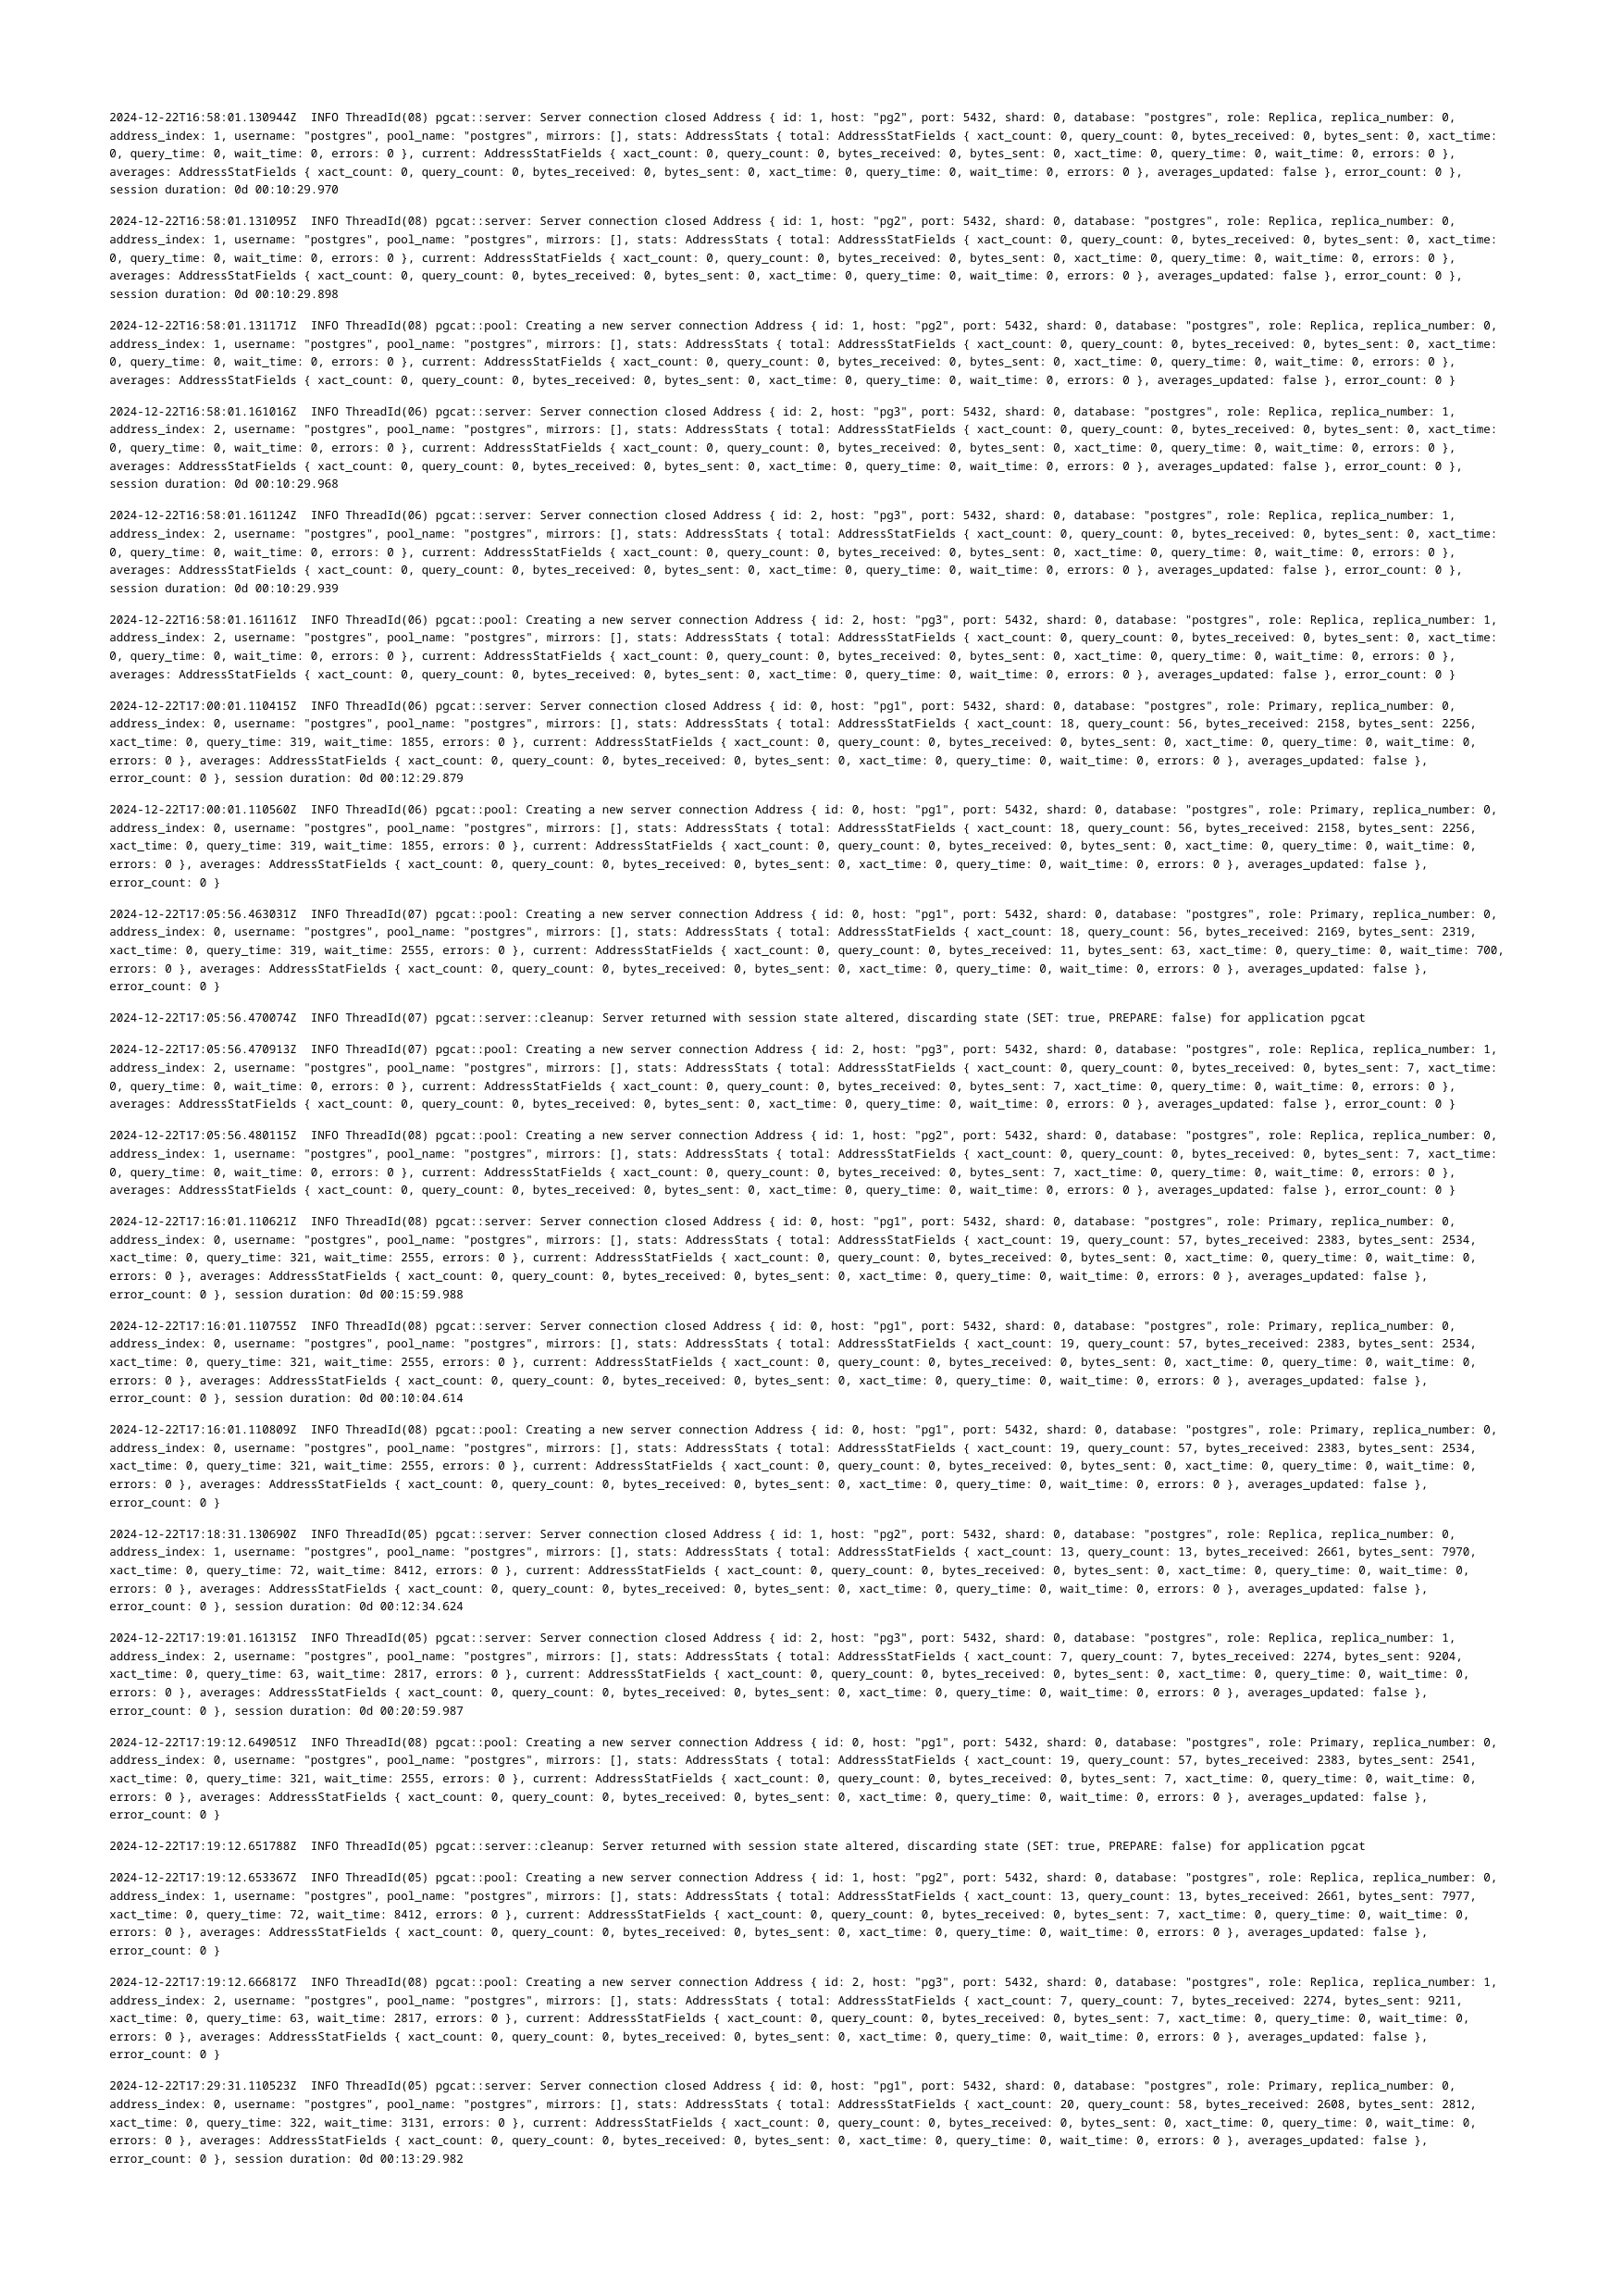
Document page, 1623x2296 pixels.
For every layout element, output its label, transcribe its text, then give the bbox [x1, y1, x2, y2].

text 2024-12-22T17:05:56.480115Z INFO ThreadId(08) pgcat::pool: Creating a new server connection Address { id: 1, host: "pg2", port: 5432, shard: 0, database: "postgres", role: Replica, replica_number: 0, address_index: 1, username: "postgres", pool_name: "postgres", mirrors: [], stats: AddressStats { total: AddressStatFields { xact_count: 0, query_count: 0, bytes_received: 0, bytes_sent: 7, xact_time: 0, query_time: 0, wait_time: 0, errors: 0 }, current: AddressStatFields { xact_count: 0, query_count: 0, bytes_received: 0, bytes_sent: 7, xact_time: 0, query_time: 0, wait_time: 0, errors: 0 }, averages: AddressStatFields { xact_count: 0, query_count: 0, bytes_received: 0, bytes_sent: 0, xact_time: 0, query_time: 0, wait_time: 0, errors: 0 }, averages_updated: false }, error_count: 0 } [109, 1127, 1514, 1198]
text 2024-12-22T17:00:01.110560Z INFO ThreadId(06) pgcat::pool: Creating a new server connection Address { id: 0, host: "pg1", port: 5432, shard: 0, database: "postgres", role: Primary, replica_number: 0, address_index: 0, username: "postgres", pool_name: "postgres", mirrors: [], stats: AddressStats { total: AddressStatFields { xact_count: 18, query_count: 56, bytes_received: 2158, bytes_sent: 2256, xact_time: 0, query_time: 319, wait_time: 1855, errors: 0 }, current: AddressStatFields { xact_count: 0, query_count: 0, bytes_received: 0, bytes_sent: 0, xact_time: 0, query_time: 0, wait_time: 0, errors: 0 }, averages: AddressStatFields { xact_count: 0, query_count: 0, bytes_received: 0, bytes_sent: 0, xact_time: 0, query_time: 0, wait_time: 0, errors: 0 }, averages_updated: false }, error_count: 0 } [109, 801, 1514, 890]
text 2024-12-22T17:19:12.651788Z INFO ThreadId(05) pgcat::server::cleanup: Server returned with session state altered, discarding state (SET: true, PREPARE: false) for application pgcat [109, 1838, 1514, 1854]
text 2024-12-22T17:19:12.666817Z INFO ThreadId(08) pgcat::pool: Creating a new server connection Address { id: 2, host: "pg3", port: 5432, shard: 0, database: "postgres", role: Replica, replica_number: 1, address_index: 2, username: "postgres", pool_name: "postgres", mirrors: [], stats: AddressStats { total: AddressStatFields { xact_count: 7, query_count: 7, bytes_received: 2274, bytes_sent: 9211, xact_time: 0, query_time: 63, wait_time: 2817, errors: 0 }, current: AddressStatFields { xact_count: 0, query_count: 0, bytes_received: 0, bytes_sent: 7, xact_time: 0, query_time: 0, wait_time: 0, errors: 0 }, averages: AddressStatFields { xact_count: 0, query_count: 0, bytes_received: 0, bytes_sent: 0, xact_time: 0, query_time: 0, wait_time: 0, errors: 0 }, averages_updated: false }, error_count: 0 } [109, 1974, 1514, 2062]
text 2024-12-22T16:58:01.161161Z INFO ThreadId(06) pgcat::pool: Creating a new server connection Address { id: 2, host: "pg3", port: 5432, shard: 0, database: "postgres", role: Replica, replica_number: 1, address_index: 2, username: "postgres", pool_name: "postgres", mirrors: [], stats: AddressStats { total: AddressStatFields { xact_count: 0, query_count: 0, bytes_received: 0, bytes_sent: 0, xact_time: 0, query_time: 0, wait_time: 0, errors: 0 }, current: AddressStatFields { xact_count: 0, query_count: 0, bytes_received: 0, bytes_sent: 0, xact_time: 0, query_time: 0, wait_time: 0, errors: 0 }, averages: AddressStatFields { xact_count: 0, query_count: 0, bytes_received: 0, bytes_sent: 0, xact_time: 0, query_time: 0, wait_time: 0, errors: 0 }, averages_updated: false }, error_count: 0 } [109, 612, 1514, 682]
text 2024-12-22T17:29:31.110523Z INFO ThreadId(05) pgcat::server: Server connection closed Address { id: 0, host: "pg1", port: 5432, shard: 0, database: "postgres", role: Primary, replica_number: 0, address_index: 0, username: "postgres", pool_name: "postgres", mirrors: [], stats: AddressStats { total: AddressStatFields { xact_count: 20, query_count: 58, bytes_received: 2608, bytes_sent: 2812, xact_time: 0, query_time: 322, wait_time: 3131, errors: 0 }, current: AddressStatFields { xact_count: 0, query_count: 0, bytes_received: 0, bytes_sent: 0, xact_time: 0, query_time: 0, wait_time: 0, errors: 0 }, averages: AddressStatFields { xact_count: 0, query_count: 0, bytes_received: 0, bytes_sent: 0, xact_time: 0, query_time: 0, wait_time: 0, errors: 0 }, averages_updated: false }, error_count: 0 }, session duration: 0d 00:13:29.982 [109, 2079, 1514, 2166]
text 2024-12-22T16:58:01.131095Z INFO ThreadId(08) pgcat::server: Server connection closed Address { id: 1, host: "pg2", port: 5432, shard: 0, database: "postgres", role: Replica, replica_number: 0, address_index: 1, username: "postgres", pool_name: "postgres", mirrors: [], stats: AddressStats { total: AddressStatFields { xact_count: 0, query_count: 0, bytes_received: 0, bytes_sent: 0, xact_time: 0, query_time: 0, wait_time: 0, errors: 0 }, current: AddressStatFields { xact_count: 0, query_count: 0, bytes_received: 0, bytes_sent: 0, xact_time: 0, query_time: 0, wait_time: 0, errors: 0 }, averages: AddressStatFields { xact_count: 0, query_count: 0, bytes_received: 0, bytes_sent: 0, xact_time: 0, query_time: 0, wait_time: 0, errors: 0 }, averages_updated: false }, error_count: 0 }, session duration: 0d 00:10:29.898 [109, 214, 1514, 302]
text 2024-12-22T16:58:01.161016Z INFO ThreadId(06) pgcat::server: Server connection closed Address { id: 2, host: "pg3", port: 5432, shard: 0, database: "postgres", role: Replica, replica_number: 1, address_index: 2, username: "postgres", pool_name: "postgres", mirrors: [], stats: AddressStats { total: AddressStatFields { xact_count: 0, query_count: 0, bytes_received: 0, bytes_sent: 0, xact_time: 0, query_time: 0, wait_time: 0, errors: 0 }, current: AddressStatFields { xact_count: 0, query_count: 0, bytes_received: 0, bytes_sent: 0, xact_time: 0, query_time: 0, wait_time: 0, errors: 0 }, averages: AddressStatFields { xact_count: 0, query_count: 0, bytes_received: 0, bytes_sent: 0, xact_time: 0, query_time: 0, wait_time: 0, errors: 0 }, averages_updated: false }, error_count: 0 }, session duration: 0d 00:10:29.968 [109, 403, 1514, 491]
text 2024-12-22T17:00:01.110415Z INFO ThreadId(06) pgcat::server: Server connection closed Address { id: 0, host: "pg1", port: 5432, shard: 0, database: "postgres", role: Primary, replica_number: 0, address_index: 0, username: "postgres", pool_name: "postgres", mirrors: [], stats: AddressStats { total: AddressStatFields { xact_count: 18, query_count: 56, bytes_received: 2158, bytes_sent: 2256, xact_time: 0, query_time: 319, wait_time: 1855, errors: 0 }, current: AddressStatFields { xact_count: 0, query_count: 0, bytes_received: 0, bytes_sent: 0, xact_time: 0, query_time: 0, wait_time: 0, errors: 0 }, averages: AddressStatFields { xact_count: 0, query_count: 0, bytes_received: 0, bytes_sent: 0, xact_time: 0, query_time: 0, wait_time: 0, errors: 0 }, averages_updated: false }, error_count: 0 }, session duration: 0d 00:12:29.879 [109, 698, 1514, 786]
text 2024-12-22T17:19:12.649051Z INFO ThreadId(08) pgcat::pool: Creating a new server connection Address { id: 0, host: "pg1", port: 5432, shard: 0, database: "postgres", role: Primary, replica_number: 0, address_index: 0, username: "postgres", pool_name: "postgres", mirrors: [], stats: AddressStats { total: AddressStatFields { xact_count: 19, query_count: 57, bytes_received: 2383, bytes_sent: 2541, xact_time: 0, query_time: 321, wait_time: 2555, errors: 0 }, current: AddressStatFields { xact_count: 0, query_count: 0, bytes_received: 0, bytes_sent: 7, xact_time: 0, query_time: 0, wait_time: 0, errors: 0 }, averages: AddressStatFields { xact_count: 0, query_count: 0, bytes_received: 0, bytes_sent: 0, xact_time: 0, query_time: 0, wait_time: 0, errors: 0 }, averages_updated: false }, error_count: 0 } [109, 1734, 1514, 1822]
text 2024-12-22T16:58:01.131171Z INFO ThreadId(08) pgcat::pool: Creating a new server connection Address { id: 1, host: "pg2", port: 5432, shard: 0, database: "postgres", role: Replica, replica_number: 0, address_index: 1, username: "postgres", pool_name: "postgres", mirrors: [], stats: AddressStats { total: AddressStatFields { xact_count: 0, query_count: 0, bytes_received: 0, bytes_sent: 0, xact_time: 0, query_time: 0, wait_time: 0, errors: 0 }, current: AddressStatFields { xact_count: 0, query_count: 0, bytes_received: 0, bytes_sent: 0, xact_time: 0, query_time: 0, wait_time: 0, errors: 0 }, averages: AddressStatFields { xact_count: 0, query_count: 0, bytes_received: 0, bytes_sent: 0, xact_time: 0, query_time: 0, wait_time: 0, errors: 0 }, averages_updated: false }, error_count: 0 } [109, 317, 1514, 388]
text 2024-12-22T17:19:01.161315Z INFO ThreadId(05) pgcat::server: Server connection closed Address { id: 2, host: "pg3", port: 5432, shard: 0, database: "postgres", role: Replica, replica_number: 1, address_index: 2, username: "postgres", pool_name: "postgres", mirrors: [], stats: AddressStats { total: AddressStatFields { xact_count: 7, query_count: 7, bytes_received: 2274, bytes_sent: 9204, xact_time: 0, query_time: 63, wait_time: 2817, errors: 0 }, current: AddressStatFields { xact_count: 0, query_count: 0, bytes_received: 0, bytes_sent: 0, xact_time: 0, query_time: 0, wait_time: 0, errors: 0 }, averages: AddressStatFields { xact_count: 0, query_count: 0, bytes_received: 0, bytes_sent: 0, xact_time: 0, query_time: 0, wait_time: 0, errors: 0 }, averages_updated: false }, error_count: 0 }, session duration: 0d 00:20:59.987 [109, 1630, 1514, 1719]
text 2024-12-22T17:16:01.110809Z INFO ThreadId(08) pgcat::pool: Creating a new server connection Address { id: 0, host: "pg1", port: 5432, shard: 0, database: "postgres", role: Primary, replica_number: 0, address_index: 0, username: "postgres", pool_name: "postgres", mirrors: [], stats: AddressStats { total: AddressStatFields { xact_count: 19, query_count: 57, bytes_received: 2383, bytes_sent: 2534, xact_time: 0, query_time: 321, wait_time: 2555, errors: 0 }, current: AddressStatFields { xact_count: 0, query_count: 0, bytes_received: 0, bytes_sent: 0, xact_time: 0, query_time: 0, wait_time: 0, errors: 0 }, averages: AddressStatFields { xact_count: 0, query_count: 0, bytes_received: 0, bytes_sent: 0, xact_time: 0, query_time: 0, wait_time: 0, errors: 0 }, averages_updated: false }, error_count: 0 } [109, 1421, 1514, 1510]
text 2024-12-22T17:05:56.470913Z INFO ThreadId(07) pgcat::pool: Creating a new server connection Address { id: 2, host: "pg3", port: 5432, shard: 0, database: "postgres", role: Replica, replica_number: 1, address_index: 2, username: "postgres", pool_name: "postgres", mirrors: [], stats: AddressStats { total: AddressStatFields { xact_count: 0, query_count: 0, bytes_received: 0, bytes_sent: 7, xact_time: 0, query_time: 0, wait_time: 0, errors: 0 }, current: AddressStatFields { xact_count: 0, query_count: 0, bytes_received: 0, bytes_sent: 7, xact_time: 0, query_time: 0, wait_time: 0, errors: 0 }, averages: AddressStatFields { xact_count: 0, query_count: 0, bytes_received: 0, bytes_sent: 0, xact_time: 0, query_time: 0, wait_time: 0, errors: 0 }, averages_updated: false }, error_count: 0 } [109, 1042, 1514, 1111]
text 2024-12-22T16:58:01.130944Z INFO ThreadId(08) pgcat::server: Server connection closed Address { id: 1, host: "pg2", port: 5432, shard: 0, database: "postgres", role: Replica, replica_number: 0, address_index: 1, username: "postgres", pool_name: "postgres", mirrors: [], stats: AddressStats { total: AddressStatFields { xact_count: 0, query_count: 0, bytes_received: 0, bytes_sent: 0, xact_time: 0, query_time: 0, wait_time: 0, errors: 0 }, current: AddressStatFields { xact_count: 0, query_count: 0, bytes_received: 0, bytes_sent: 0, xact_time: 0, query_time: 0, wait_time: 0, errors: 0 }, averages: AddressStatFields { xact_count: 0, query_count: 0, bytes_received: 0, bytes_sent: 0, xact_time: 0, query_time: 0, wait_time: 0, errors: 0 }, averages_updated: false }, error_count: 0 }, session duration: 0d 00:10:29.970 [109, 109, 1514, 197]
text 2024-12-22T16:58:01.161124Z INFO ThreadId(06) pgcat::server: Server connection closed Address { id: 2, host: "pg3", port: 5432, shard: 0, database: "postgres", role: Replica, replica_number: 1, address_index: 2, username: "postgres", pool_name: "postgres", mirrors: [], stats: AddressStats { total: AddressStatFields { xact_count: 0, query_count: 0, bytes_received: 0, bytes_sent: 0, xact_time: 0, query_time: 0, wait_time: 0, errors: 0 }, current: AddressStatFields { xact_count: 0, query_count: 0, bytes_received: 0, bytes_sent: 0, xact_time: 0, query_time: 0, wait_time: 0, errors: 0 }, averages: AddressStatFields { xact_count: 0, query_count: 0, bytes_received: 0, bytes_sent: 0, xact_time: 0, query_time: 0, wait_time: 0, errors: 0 }, averages_updated: false }, error_count: 0 }, session duration: 0d 00:10:29.939 [109, 507, 1514, 596]
text 2024-12-22T17:05:56.470074Z INFO ThreadId(07) pgcat::server::cleanup: Server returned with session state altered, discarding state (SET: true, PREPARE: false) for application pgcat [109, 1010, 1514, 1025]
text 2024-12-22T17:05:56.463031Z INFO ThreadId(07) pgcat::pool: Creating a new server connection Address { id: 0, host: "pg1", port: 5432, shard: 0, database: "postgres", role: Primary, replica_number: 0, address_index: 0, username: "postgres", pool_name: "postgres", mirrors: [], stats: AddressStats { total: AddressStatFields { xact_count: 18, query_count: 56, bytes_received: 2169, bytes_sent: 2319, xact_time: 0, query_time: 319, wait_time: 2555, errors: 0 }, current: AddressStatFields { xact_count: 0, query_count: 0, bytes_received: 11, bytes_sent: 63, xact_time: 0, query_time: 0, wait_time: 700, errors: 0 }, averages: AddressStatFields { xact_count: 0, query_count: 0, bytes_received: 0, bytes_sent: 0, xact_time: 0, query_time: 0, wait_time: 0, errors: 0 }, averages_updated: false }, error_count: 0 } [109, 906, 1514, 994]
text 2024-12-22T17:18:31.130690Z INFO ThreadId(05) pgcat::server: Server connection closed Address { id: 1, host: "pg2", port: 5432, shard: 0, database: "postgres", role: Replica, replica_number: 0, address_index: 1, username: "postgres", pool_name: "postgres", mirrors: [], stats: AddressStats { total: AddressStatFields { xact_count: 13, query_count: 13, bytes_received: 2661, bytes_sent: 7970, xact_time: 0, query_time: 72, wait_time: 8412, errors: 0 }, current: AddressStatFields { xact_count: 0, query_count: 0, bytes_received: 0, bytes_sent: 0, xact_time: 0, query_time: 0, wait_time: 0, errors: 0 }, averages: AddressStatFields { xact_count: 0, query_count: 0, bytes_received: 0, bytes_sent: 0, xact_time: 0, query_time: 0, wait_time: 0, errors: 0 }, averages_updated: false }, error_count: 0 }, session duration: 0d 00:12:34.624 [109, 1526, 1514, 1614]
text 2024-12-22T17:19:12.653367Z INFO ThreadId(05) pgcat::pool: Creating a new server connection Address { id: 1, host: "pg2", port: 5432, shard: 0, database: "postgres", role: Replica, replica_number: 0, address_index: 1, username: "postgres", pool_name: "postgres", mirrors: [], stats: AddressStats { total: AddressStatFields { xact_count: 13, query_count: 13, bytes_received: 2661, bytes_sent: 7977, xact_time: 0, query_time: 72, wait_time: 8412, errors: 0 }, current: AddressStatFields { xact_count: 0, query_count: 0, bytes_received: 0, bytes_sent: 7, xact_time: 0, query_time: 0, wait_time: 0, errors: 0 }, averages: AddressStatFields { xact_count: 0, query_count: 0, bytes_received: 0, bytes_sent: 0, xact_time: 0, query_time: 0, wait_time: 0, errors: 0 }, averages_updated: false }, error_count: 0 } [109, 1870, 1514, 1958]
text 2024-12-22T17:16:01.110621Z INFO ThreadId(08) pgcat::server: Server connection closed Address { id: 0, host: "pg1", port: 5432, shard: 0, database: "postgres", role: Primary, replica_number: 0, address_index: 0, username: "postgres", pool_name: "postgres", mirrors: [], stats: AddressStats { total: AddressStatFields { xact_count: 19, query_count: 57, bytes_received: 2383, bytes_sent: 2534, xact_time: 0, query_time: 321, wait_time: 2555, errors: 0 }, current: AddressStatFields { xact_count: 0, query_count: 0, bytes_received: 0, bytes_sent: 0, xact_time: 0, query_time: 0, wait_time: 0, errors: 0 }, averages: AddressStatFields { xact_count: 0, query_count: 0, bytes_received: 0, bytes_sent: 0, xact_time: 0, query_time: 0, wait_time: 0, errors: 0 }, averages_updated: false }, error_count: 0 }, session duration: 0d 00:15:59.988 [109, 1213, 1514, 1302]
text 2024-12-22T17:16:01.110755Z INFO ThreadId(08) pgcat::server: Server connection closed Address { id: 0, host: "pg1", port: 5432, shard: 0, database: "postgres", role: Primary, replica_number: 0, address_index: 0, username: "postgres", pool_name: "postgres", mirrors: [], stats: AddressStats { total: AddressStatFields { xact_count: 19, query_count: 57, bytes_received: 2383, bytes_sent: 2534, xact_time: 0, query_time: 321, wait_time: 2555, errors: 0 }, current: AddressStatFields { xact_count: 0, query_count: 0, bytes_received: 0, bytes_sent: 0, xact_time: 0, query_time: 0, wait_time: 0, errors: 0 }, averages: AddressStatFields { xact_count: 0, query_count: 0, bytes_received: 0, bytes_sent: 0, xact_time: 0, query_time: 0, wait_time: 0, errors: 0 }, averages_updated: false }, error_count: 0 }, session duration: 0d 00:10:04.614 [109, 1318, 1514, 1406]
